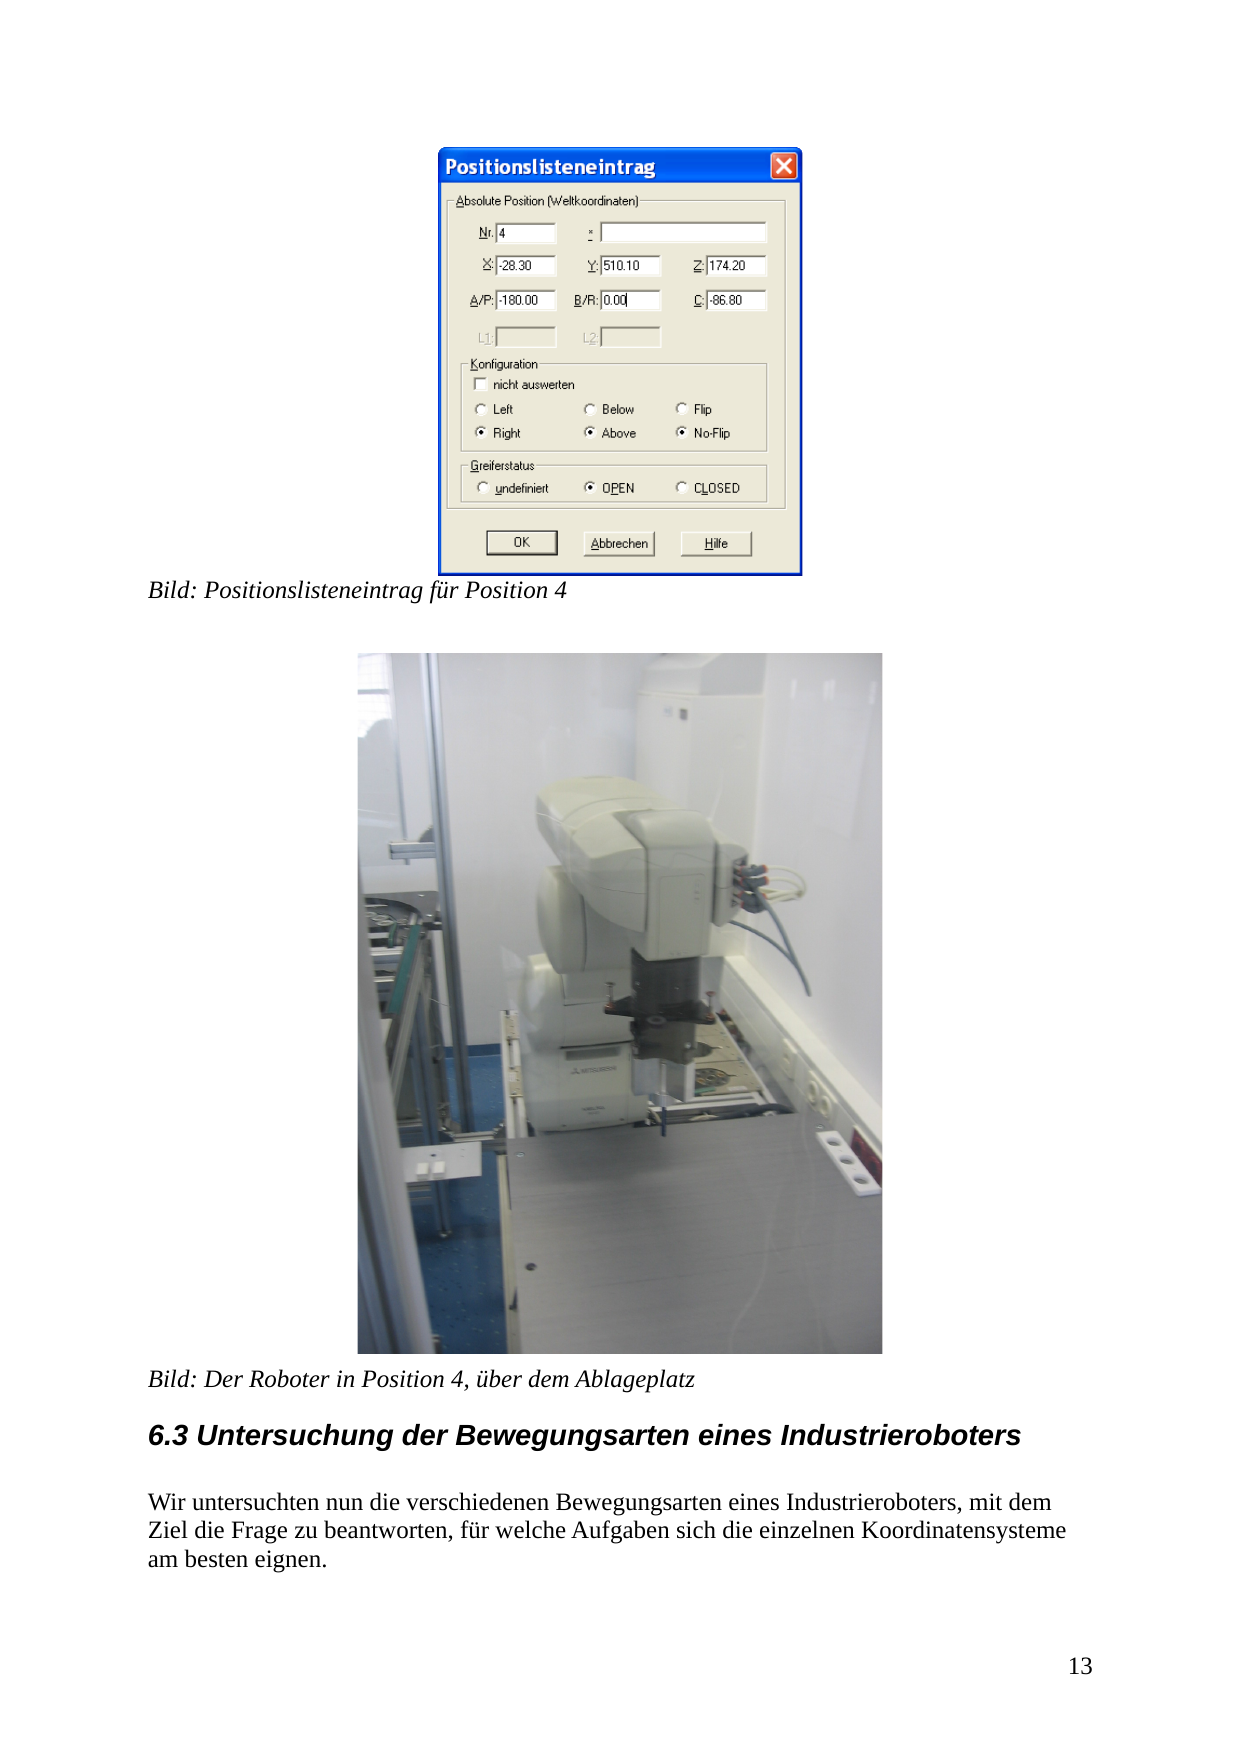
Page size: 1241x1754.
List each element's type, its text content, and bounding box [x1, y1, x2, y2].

subtitle 6.3 Untersuchung der Bewegungsarten eines Industrieroboters [148, 1418, 1093, 1452]
text Bild: Positionslisteneintrag für Position 4 [148, 576, 1093, 604]
text Wir untersuchten nun die verschiedenen Bewegungsarten eines Industrieroboters, mit dem Ziel die Frage zu beantworten, für welche Aufgaben sich die einzelnen Koordinatensysteme am besten eignen. [148, 1487, 1093, 1573]
text Bild: Der Roboter in Position 4, über dem Ablageplatz [148, 1364, 1093, 1393]
picture [357, 653, 883, 1354]
picture [438, 147, 803, 576]
